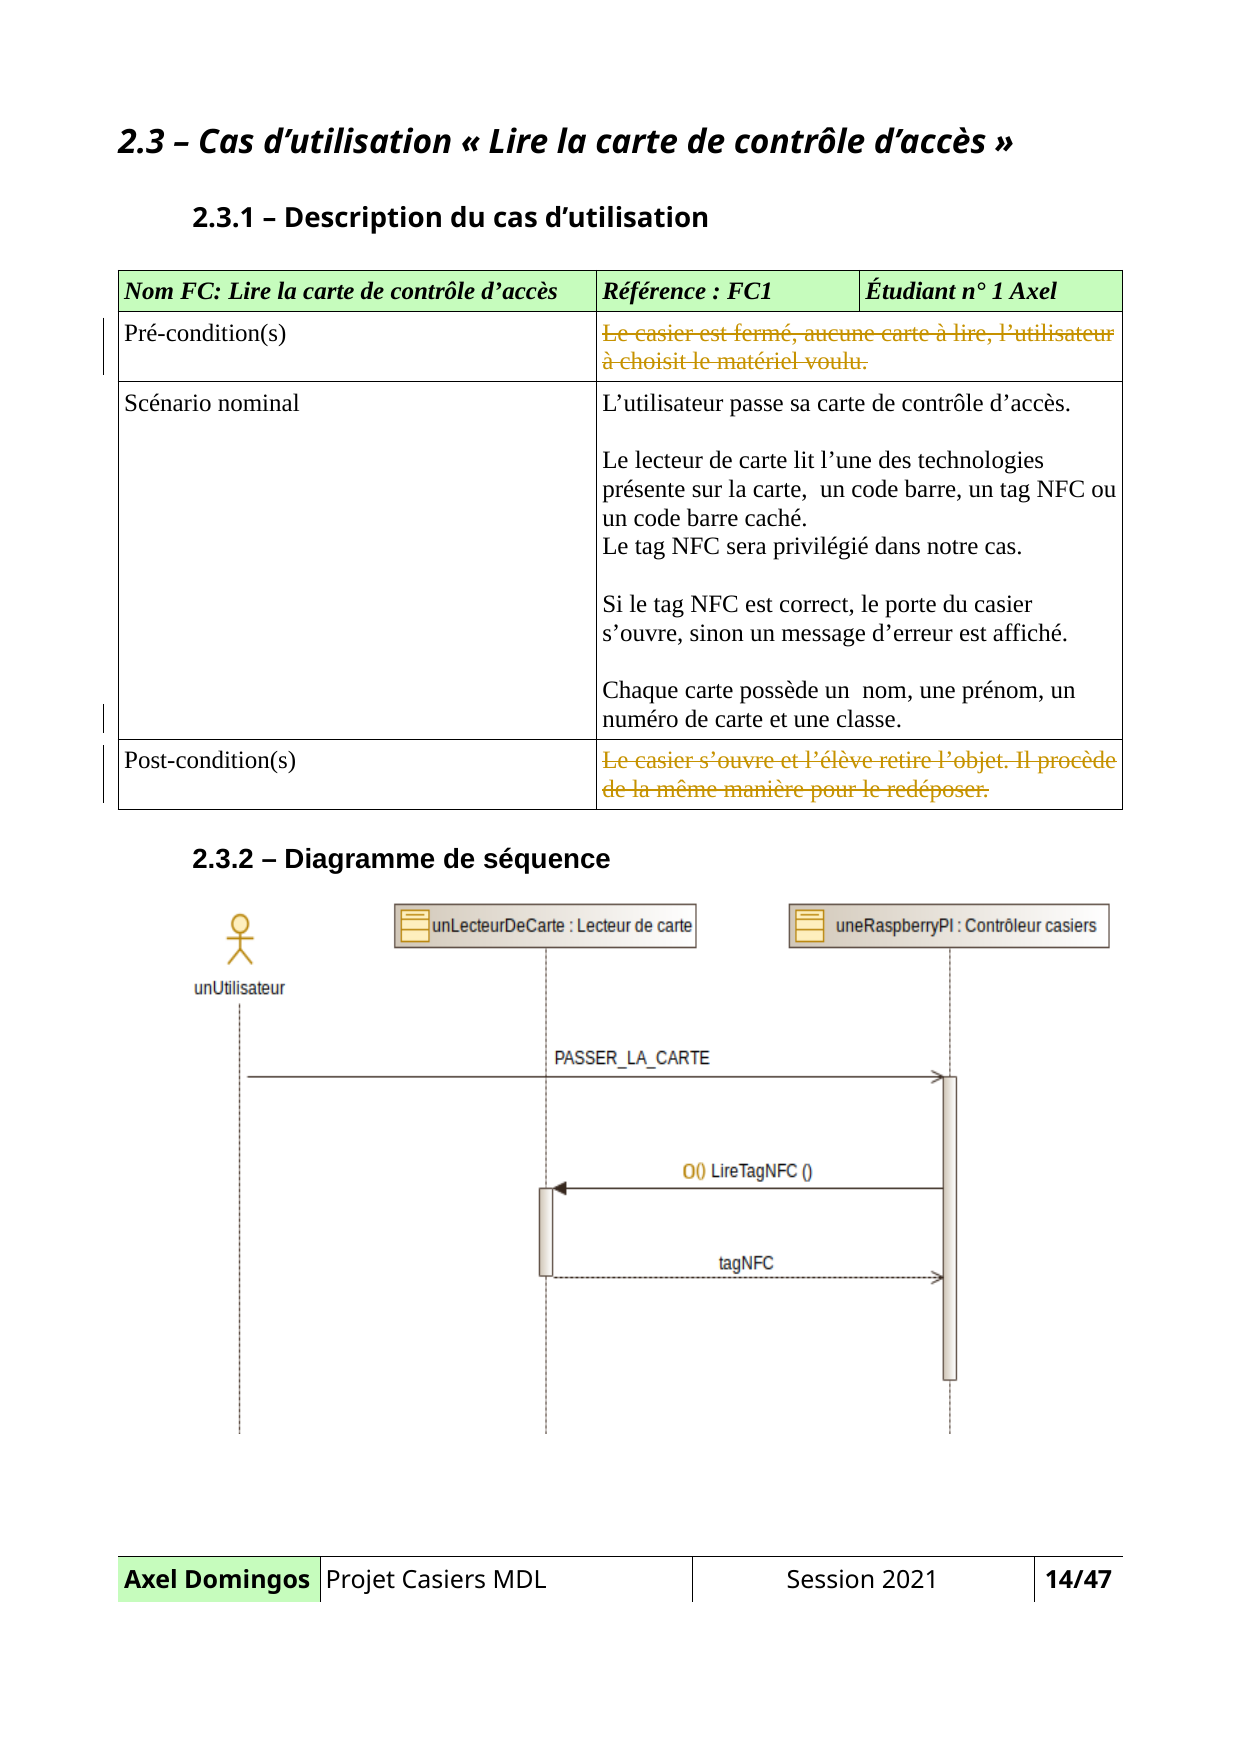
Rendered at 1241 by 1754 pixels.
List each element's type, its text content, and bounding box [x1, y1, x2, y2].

table_header Nom FC: Lire la carte de contrôle d’accès [119, 271, 596, 311]
subtitle 2.3.1 – Description du cas d’utilisation [118, 198, 1122, 236]
subtitle 2.3.2 – Diagramme de séquence [118, 842, 1122, 874]
table_cell L’utilisateur passe sa carte de contrôle d’accès. Le lecteur de carte lit l’une des technologies présente sur la carte, un code barre, un tag NFC ou un code barre caché. Le tag NFC sera privilégié dans notre cas. Si le tag NFC est correct, le porte du casier s’ouvre, sinon un message d’erreur est affiché. Chaque carte possède un nom, une prénom, un numéro de carte et une classe. [597, 382, 1122, 738]
table_cell Post-condition(s) [119, 740, 596, 808]
table_cell [597, 740, 1122, 808]
table_cell Pré-condition(s) [119, 312, 596, 381]
table_cell [597, 312, 1122, 381]
table_header Étudiant n° 1 Axel [860, 271, 1122, 311]
table_header Référence : FC1 [597, 271, 859, 311]
table_cell Scénario nominal [119, 382, 596, 738]
subtitle 2.3 – Cas d’utilisation « Lire la carte de contrôle d’accès » [118, 118, 1122, 164]
picture [118, 890, 1123, 1434]
